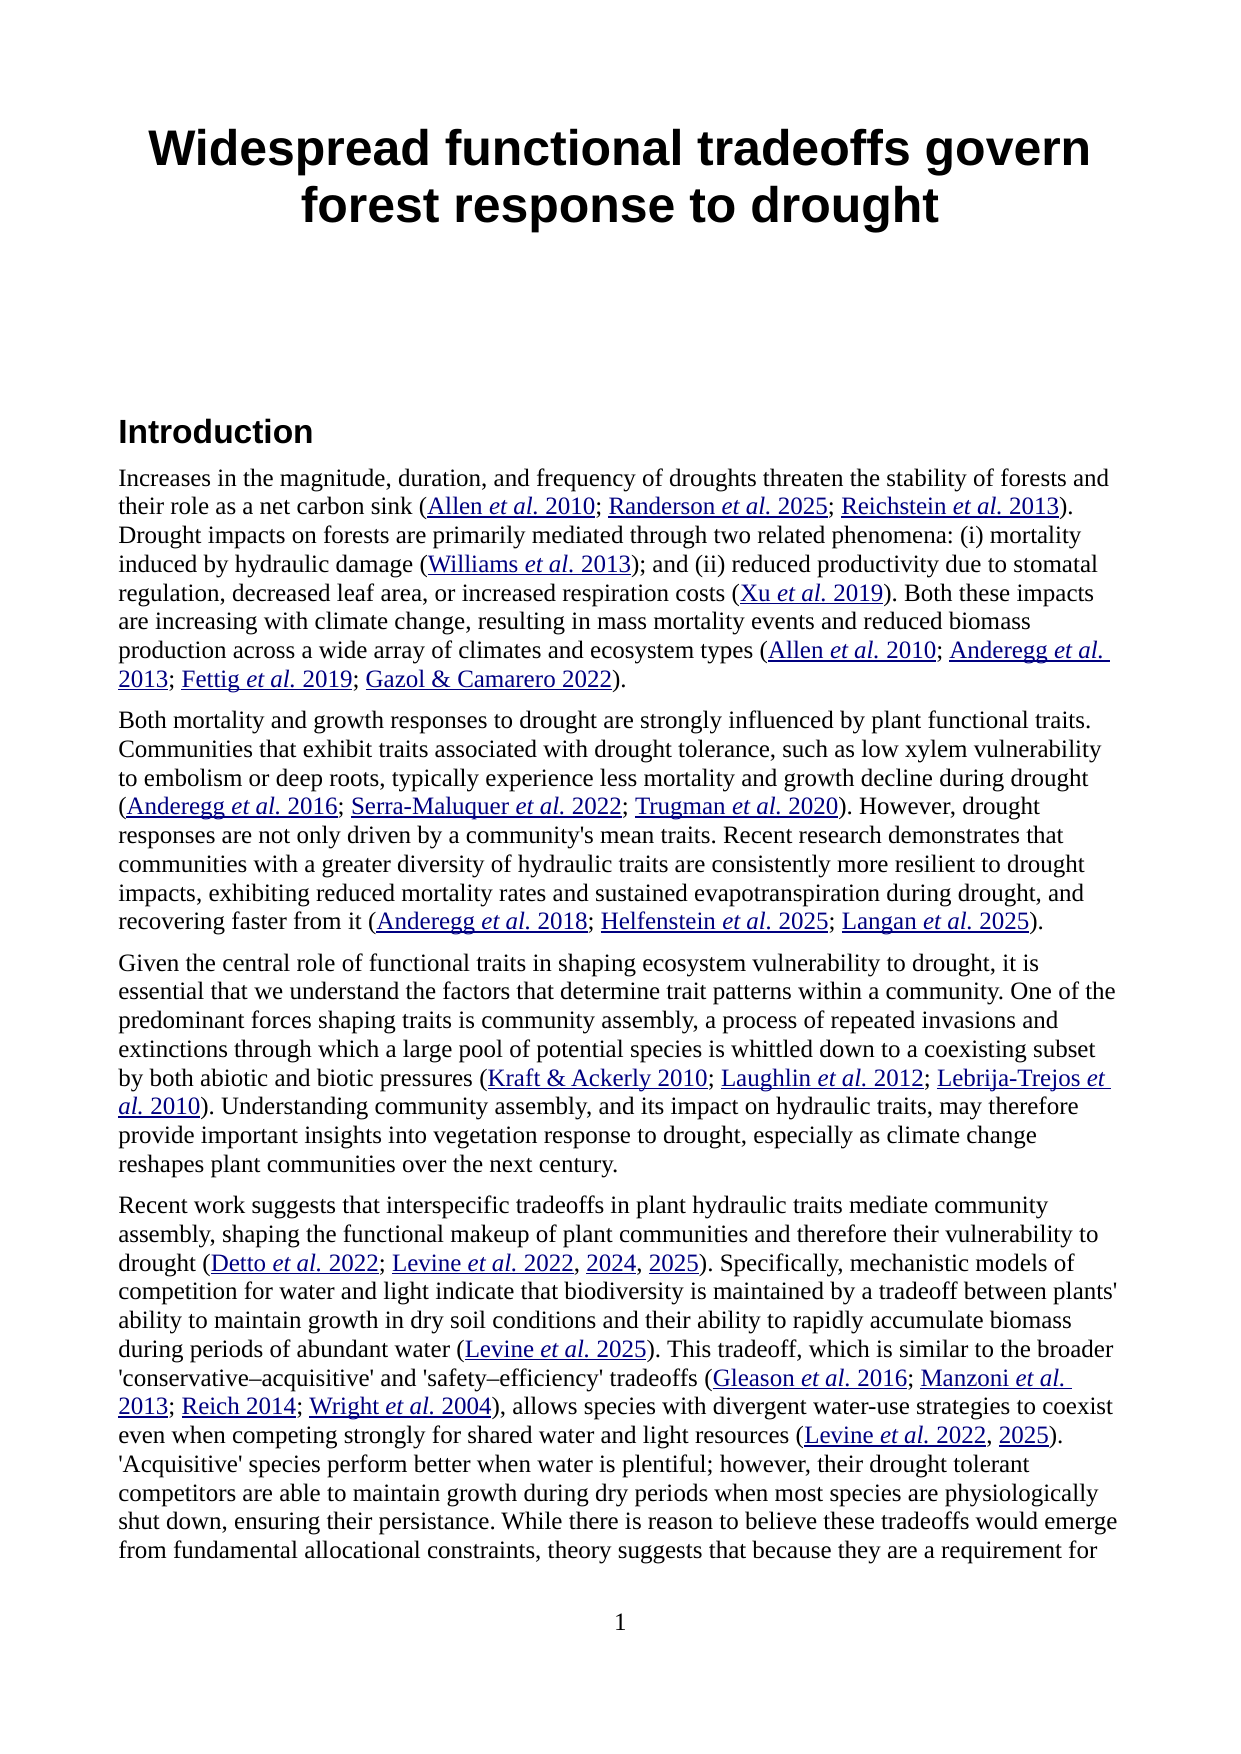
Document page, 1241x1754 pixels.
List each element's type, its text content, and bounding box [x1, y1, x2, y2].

text Both mortality and growth responses to drought are strongly influenced by plant functional traits. Communities that exhibit traits associated with drought tolerance, such as low xylem vulnerability to embolism or deep roots, typically experience less mortality and growth decline during drought (Anderegg et al. 2016; Serra-Maluquer et al. 2022; Trugman et al. 2020). However, drought responses are not only driven by a community's mean traits. Recent research demonstrates that communities with a greater diversity of hydraulic traits are consistently more resilient to drought impacts, exhibiting reduced mortality rates and sustained evapotranspiration during drought, and recovering faster from it (Anderegg et al. 2018; Helfenstein et al. 2025; Langan et al. 2025). [118, 705, 1122, 935]
text Recent work suggests that interspecific tradeoffs in plant hydraulic traits mediate community assembly, shaping the functional makeup of plant communities and therefore their vulnerability to drought (Detto et al. 2022; Levine et al. 2022, 2024, 2025). Specifically, mechanistic models of competition for water and light indicate that biodiversity is maintained by a tradeoff between plants' ability to maintain growth in dry soil conditions and their ability to rapidly accumulate biomass during periods of abundant water (Levine et al. 2025). This tradeoff, which is similar to the broader 'conservative–acquisitive' and 'safety–efficiency' tradeoffs (Gleason et al. 2016; Manzoni et al. 2013; Reich 2014; Wright et al. 2004), allows species with divergent water-use strategies to coexist even when competing strongly for shared water and light resources (Levine et al. 2022, 2025). 'Acquisitive' species perform better when water is plentiful; however, their drought tolerant competitors are able to maintain growth during dry periods when most species are physiologically shut down, ensuring their persistance. While there is reason to believe these tradeoffs would emerge from fundamental allocational constraints, theory suggests that because they are a requirement for [118, 1190, 1122, 1564]
text Given the central role of functional traits in shaping ecosystem vulnerability to drought, it is essential that we understand the factors that determine trait patterns within a community. One of the predominant forces shaping traits is community assembly, a process of repeated invasions and extinctions through which a large pool of potential species is whittled down to a coexisting subset by both abiotic and biotic pressures (Kraft & Ackerly 2010; Laughlin et al. 2012; Lebrija-Trejos et al. 2010). Understanding community assembly, and its impact on hydraulic traits, may therefore provide important insights into vegetation response to drought, especially as climate change reshapes plant communities over the next century. [118, 948, 1122, 1178]
text Increases in the magnitude, duration, and frequency of droughts threaten the stability of forests and their role as a net carbon sink (Allen et al. 2010; Randerson et al. 2025; Reichstein et al. 2013). Drought impacts on forests are primarily mediated through two related phenomena: (i) mortality induced by hydraulic damage (Williams et al. 2013); and (ii) reduced productivity due to stomatal regulation, decreased leaf area, or increased respiration costs (Xu et al. 2019). Both these impacts are increasing with climate change, resulting in mass mortality events and reduced biomass production across a wide array of climates and ecosystem types (Allen et al. 2010; Anderegg et al. 2013; Fettig et al. 2019; Gazol & Camarero 2022). [118, 463, 1122, 693]
title Widespread functional tradeoffs govern forest response to drought [118, 118, 1122, 233]
subtitle jacob@f-and-asb510-j-levine-mbp2023.local [118, 291, 1122, 338]
subtitle Introduction [118, 411, 1122, 450]
